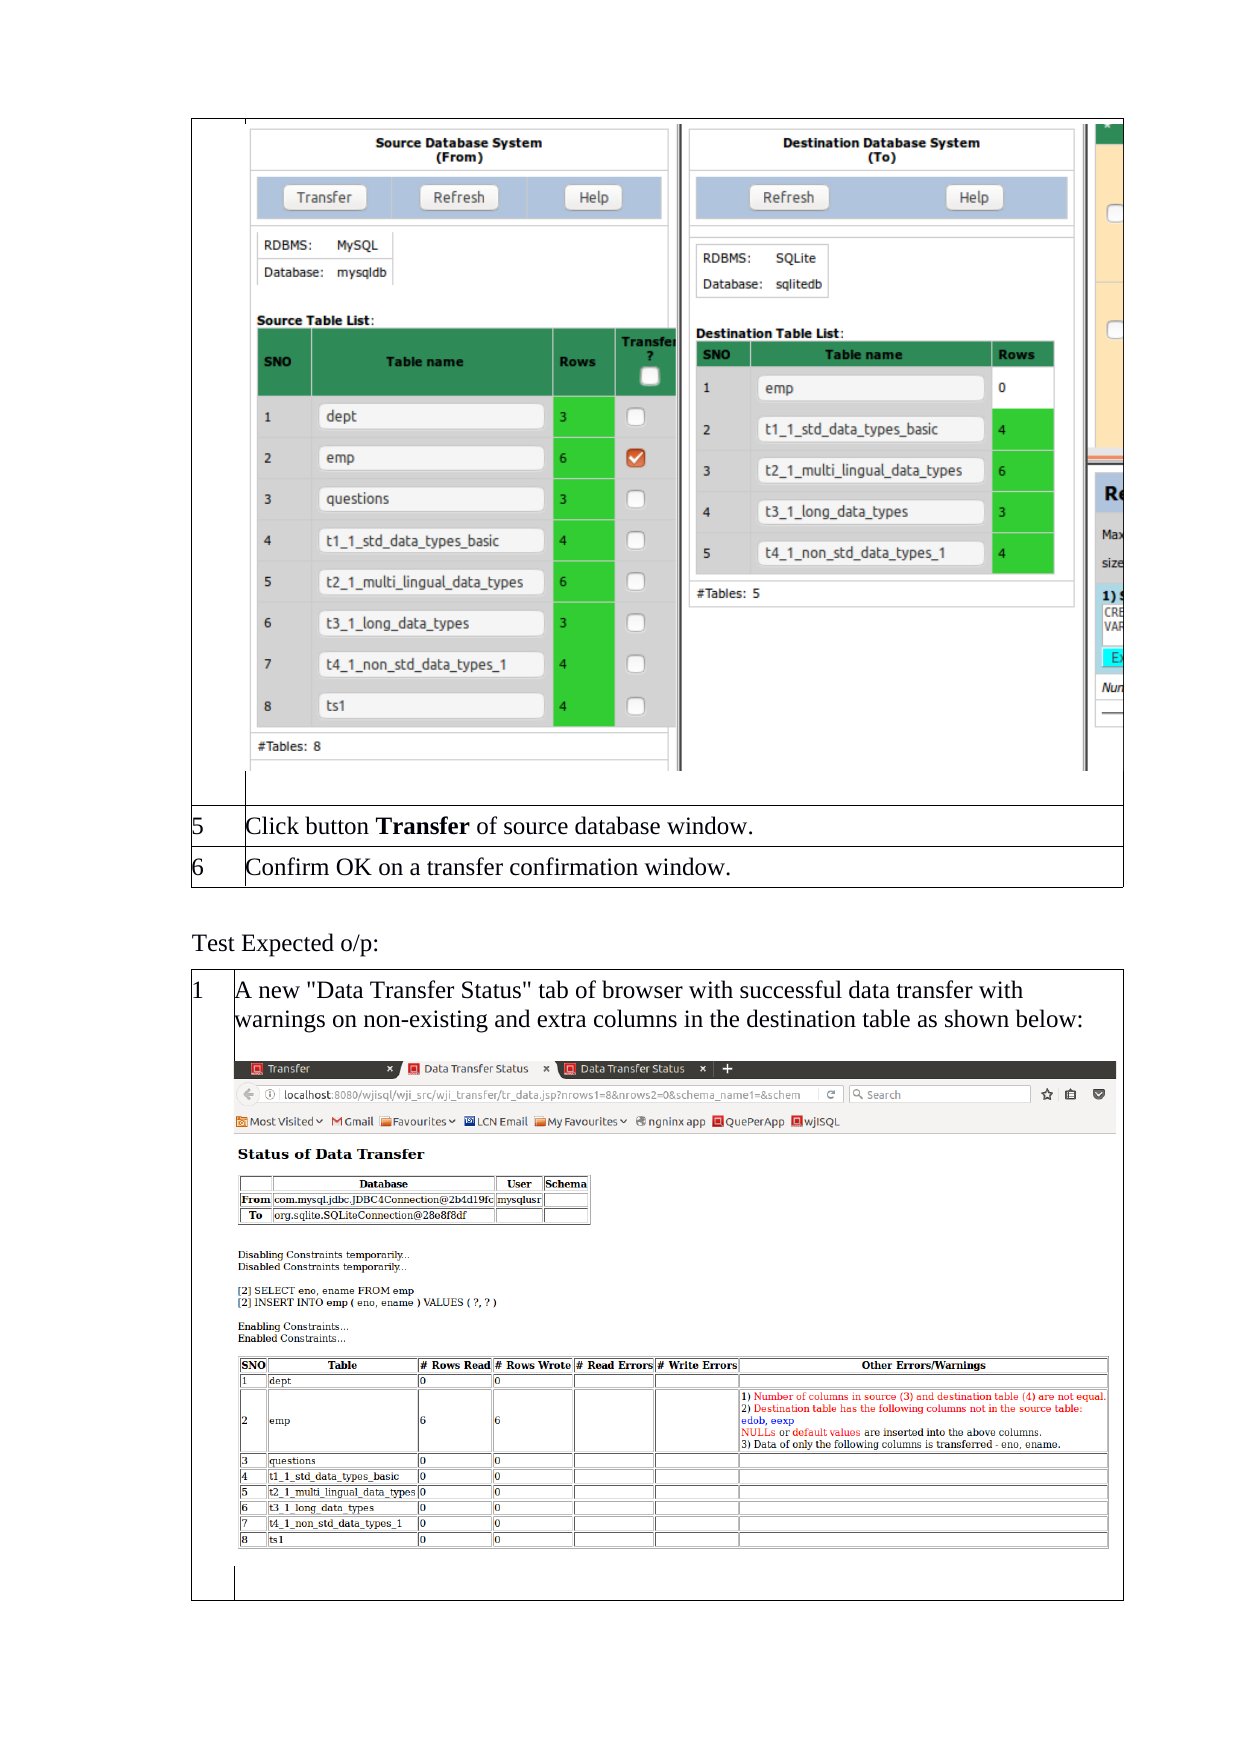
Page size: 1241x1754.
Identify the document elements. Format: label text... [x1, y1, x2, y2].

picture [244, 124, 1124, 771]
text Test Expected o/p: [118, 928, 1122, 957]
table_cell 5 [192, 806, 245, 846]
table_cell Click button Transfer of source database window. [246, 806, 1123, 846]
table_header A new "Data Transfer Status" tab of browser with successful data transfer with warnings on non-existing and extra columns in the destination table as shown below: [235, 970, 1123, 1600]
table_cell 6 [192, 847, 245, 886]
table_header 1 [192, 970, 234, 1600]
table_cell [246, 771, 1123, 805]
table_cell [192, 119, 245, 805]
picture [233, 1061, 1117, 1566]
table_cell [246, 119, 1123, 124]
table_cell Confirm OK on a transfer confirmation window. [246, 847, 1123, 886]
